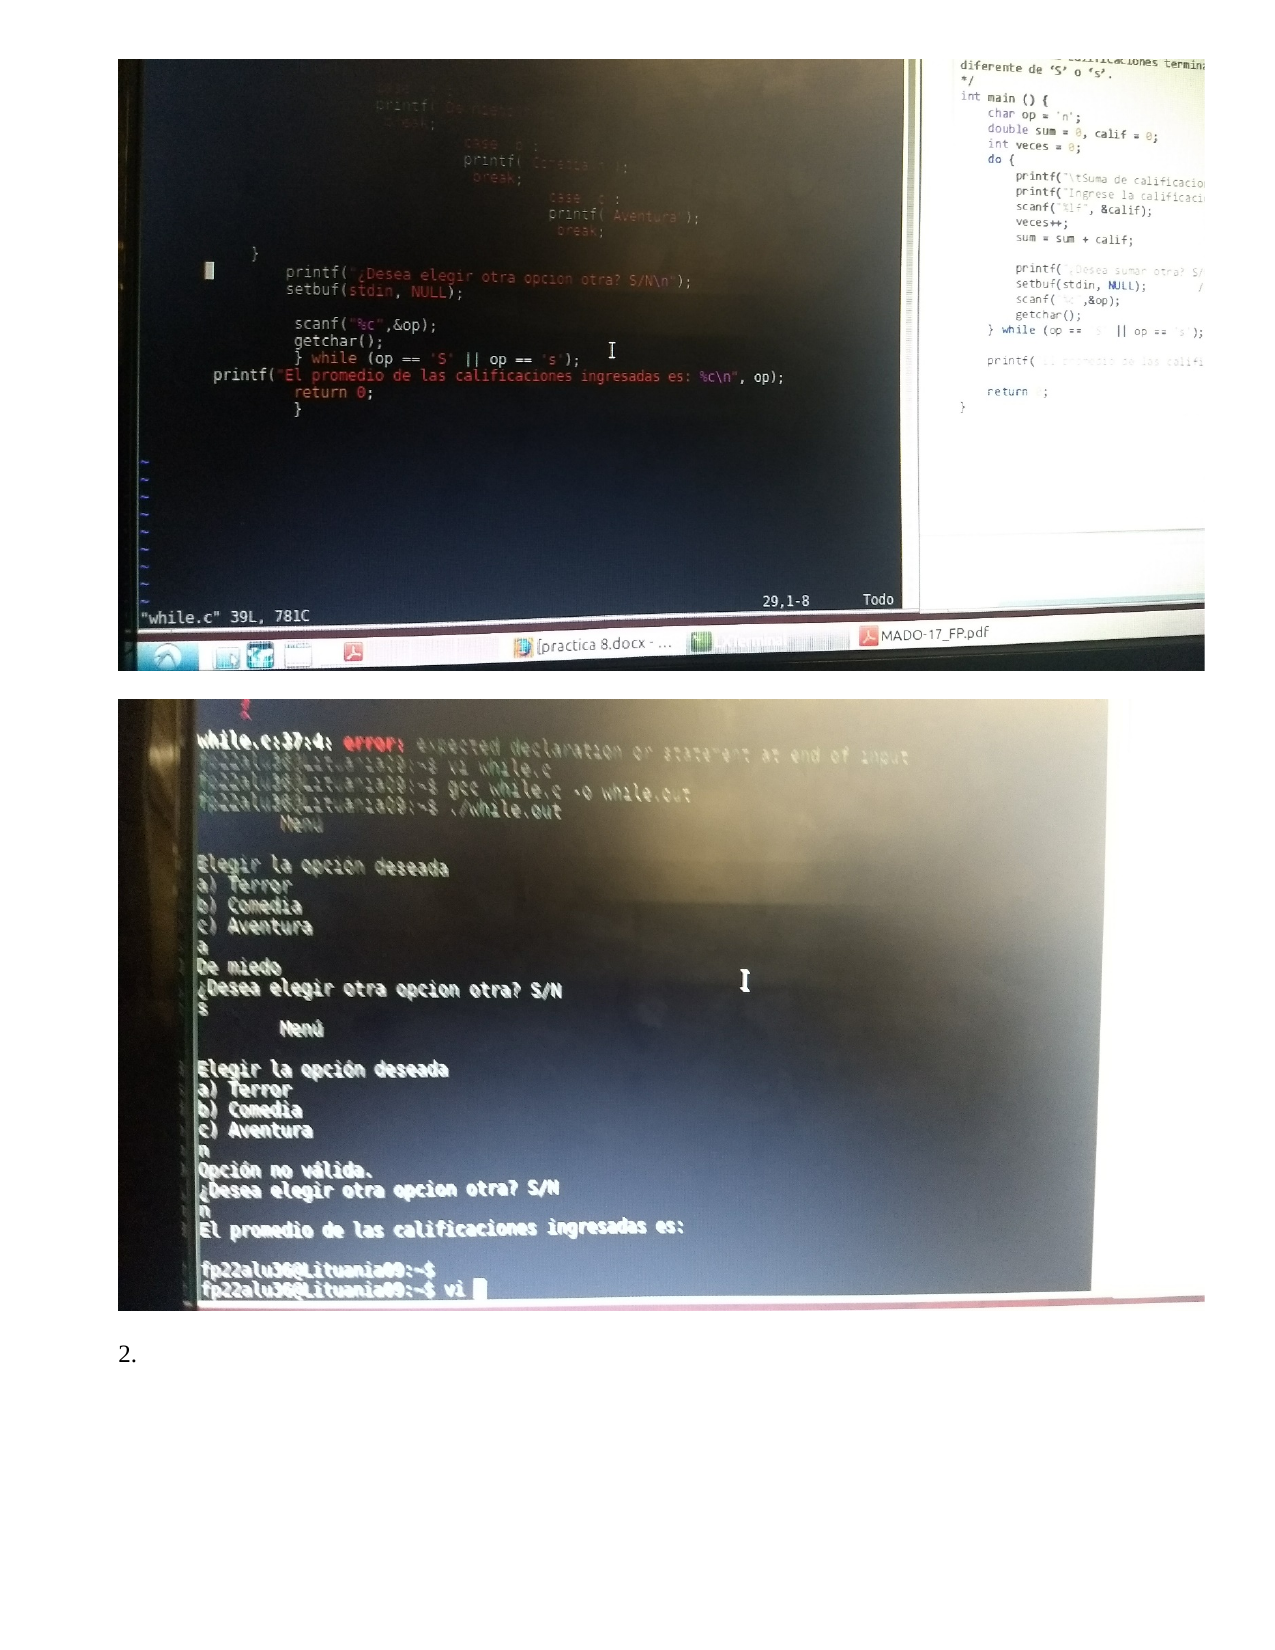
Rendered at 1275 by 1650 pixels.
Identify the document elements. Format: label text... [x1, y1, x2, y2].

text 2. [118, 1339, 1205, 1368]
